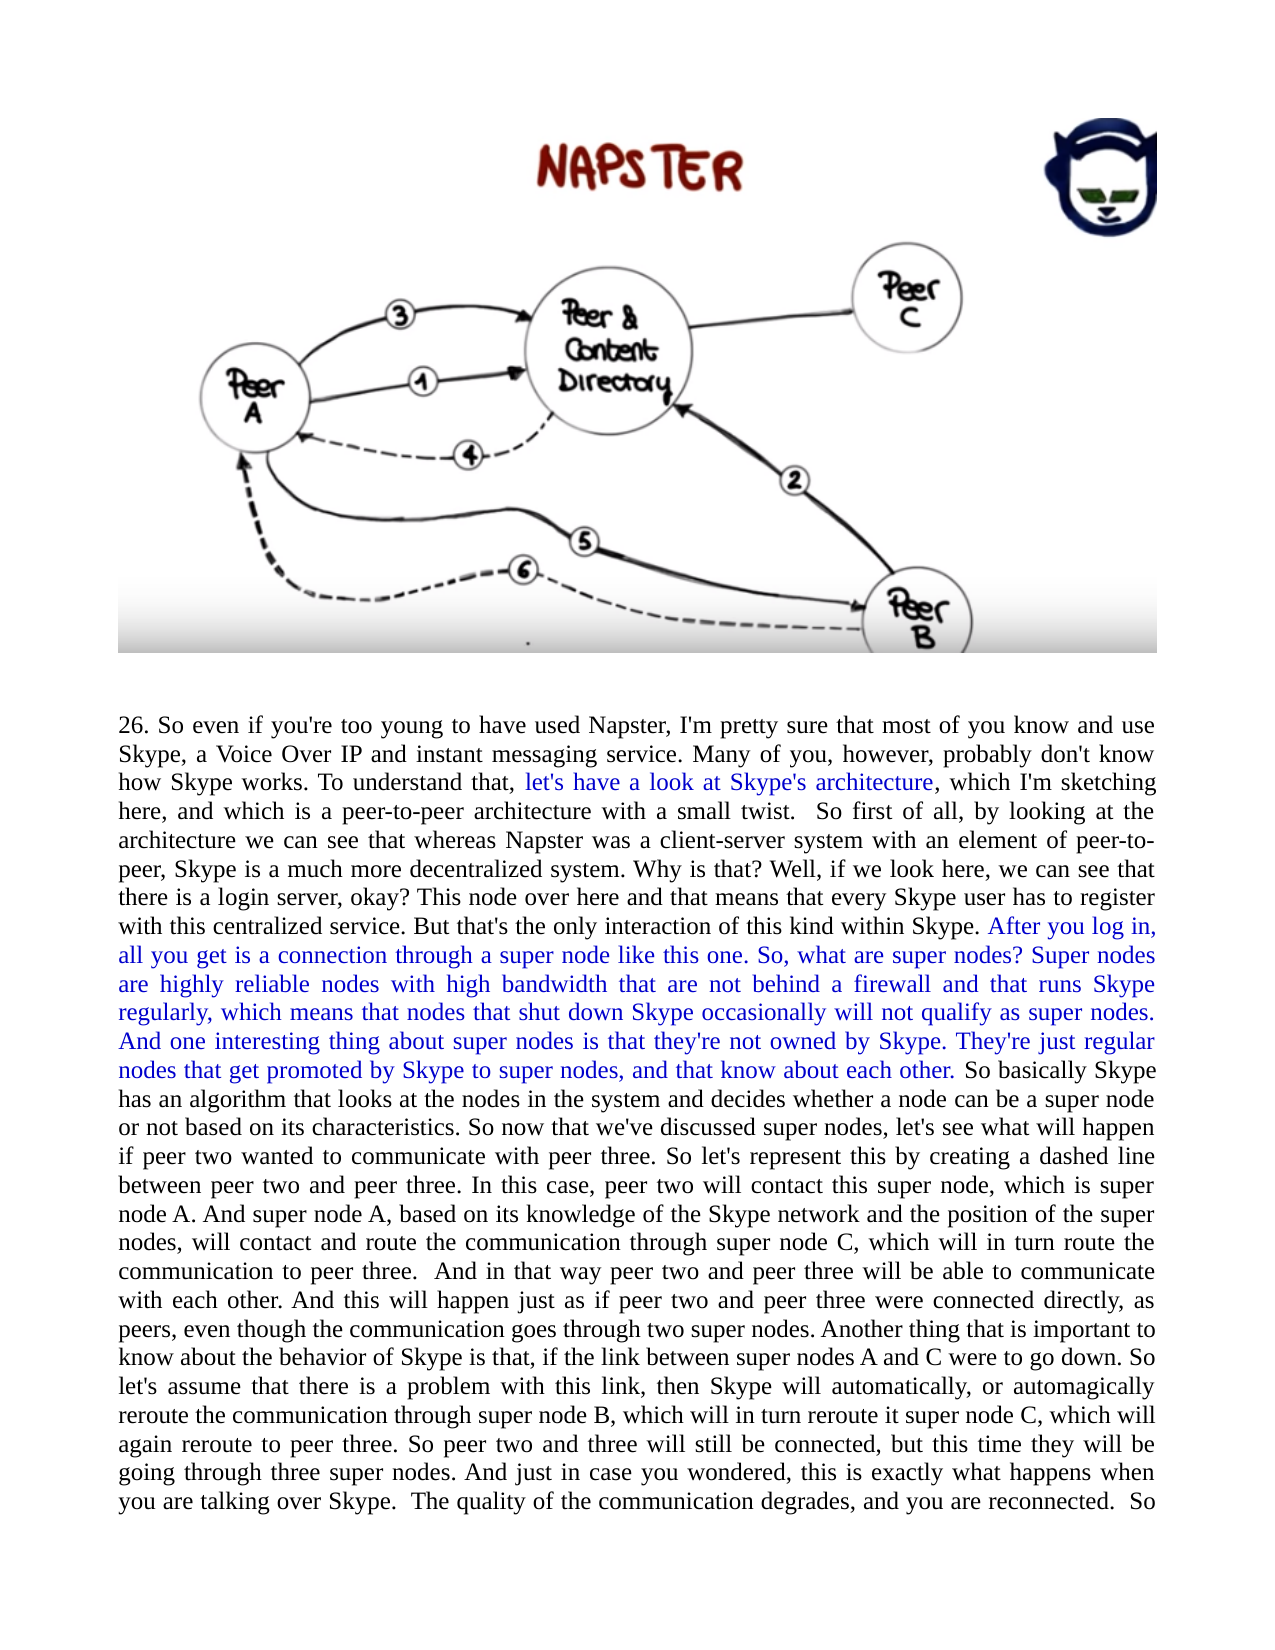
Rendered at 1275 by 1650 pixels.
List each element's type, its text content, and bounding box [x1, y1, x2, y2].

picture [118, 118, 1157, 653]
text 26. So even if you're too young to have used Napster, I'm pretty sure that most of you know and use Skype, a Voice Over IP and instant messaging service. Many of you, however, probably don't know how Skype works. To understand that, let's have a look at Skype's architecture, which I'm sketching here, and which is a peer-to-peer architecture with a small twist. So first of all, by looking at the architecture we can see that whereas Napster was a client-server system with an element of peer-to-peer, Skype is a much more decentralized system. Why is that? Well, if we look here, we can see that there is a login server, okay? This node over here and that means that every Skype user has to register with this centralized service. But that's the only interaction of this kind within Skype. After you log in, all you get is a connection through a super node like this one. So, what are super nodes? Super nodes are highly reliable nodes with high bandwidth that are not behind a firewall and that runs Skype regularly, which means that nodes that shut down Skype occasionally will not qualify as super nodes. And one interesting thing about super nodes is that they're not owned by Skype. They're just regular nodes that get promoted by Skype to super nodes, and that know about each other. So basically Skype has an algorithm that looks at the nodes in the system and decides whether a node can be a super node or not based on its characteristics. So now that we've discussed super nodes, let's see what will happen if peer two wanted to communicate with peer three. So let's represent this by creating a dashed line between peer two and peer three. In this case, peer two will contact this super node, which is super node A. And super node A, based on its knowledge of the Skype network and the position of the super nodes, will contact and route the communication through super node C, which will in turn route the communication to peer three. And in that way peer two and peer three will be able to communicate with each other. And this will happen just as if peer two and peer three were connected directly, as peers, even though the communication goes through two super nodes. Another thing that is important to know about the behavior of Skype is that, if the link between super nodes A and C were to go down. So let's assume that there is a problem with this link, then Skype will automatically, or automagically reroute the communication through super node B, which will in turn reroute it super node C, which will again reroute to peer three. So peer two and three will still be connected, but this time they will be going through three super nodes. And just in case you wondered, this is exactly what happens when you are talking over Skype. The quality of the communication degrades, and you are reconnected. So [118, 710, 1157, 1515]
